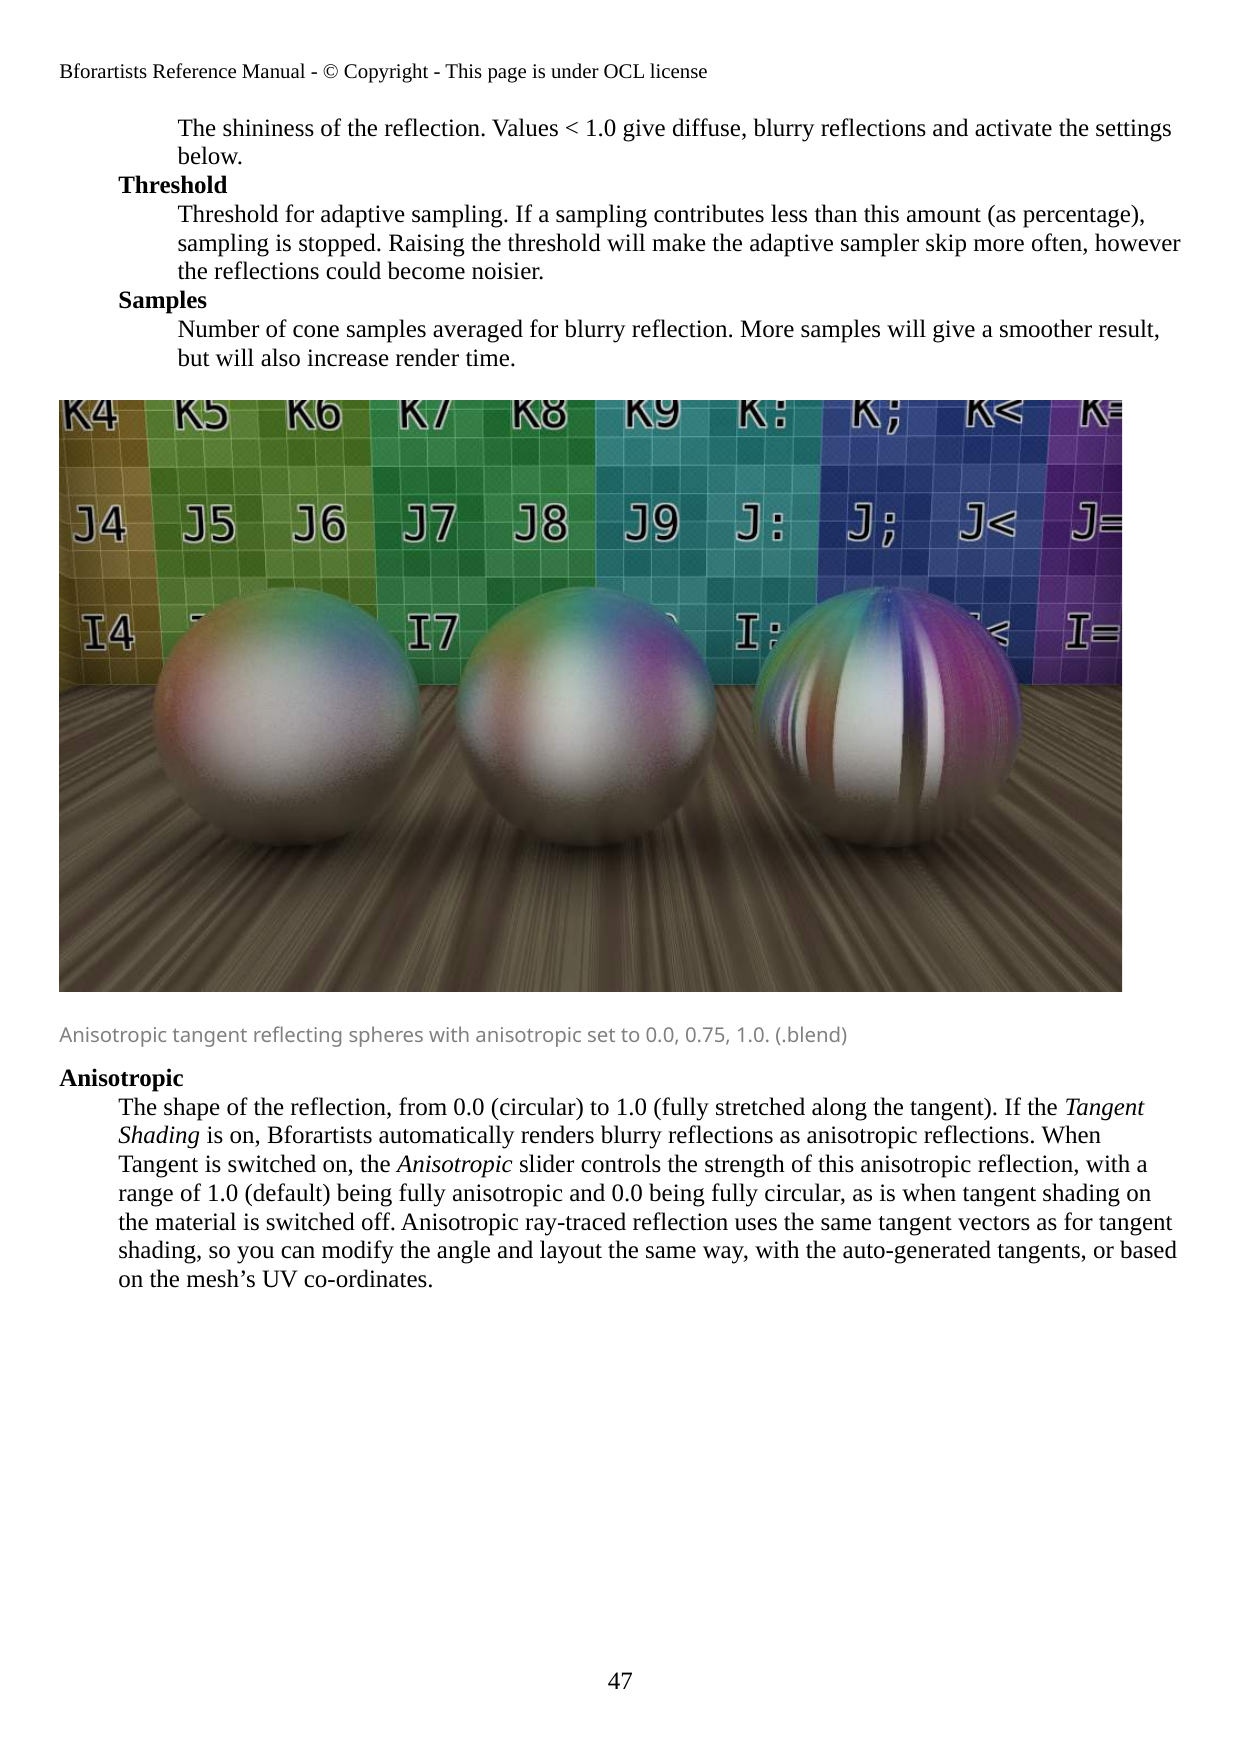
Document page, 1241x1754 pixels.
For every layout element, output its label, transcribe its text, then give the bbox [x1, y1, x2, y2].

list Threshold for adaptive sampling. If a sampling contributes less than this amount (as percentage), sampling is stopped. Raising the threshold will make the adaptive sampler skip more often, however the reflections could become noisier. [177, 199, 1181, 285]
list The shininess of the reflection. Values < 1.0 give diffuse, blurry reflections and activate the settings below. [177, 113, 1181, 170]
list Number of cone samples averaged for blurry reflection. More samples will give a smoother result, but will also increase render time. [177, 314, 1181, 371]
subtitle Threshold [118, 170, 1181, 199]
subtitle Anisotropic [59, 1063, 1181, 1092]
subtitle Samples [118, 285, 1181, 314]
list The shape of the reflection, from 0.0 (circular) to 1.0 (fully stretched along the tangent). If the Tangent Shading is on, Bforartists automatically renders blurry reflections as anisotropic reflections. When Tangent is switched on, the Anisotropic slider controls the strength of this anisotropic reflection, with a range of 1.0 (default) being fully anisotropic and 0.0 being fully circular, as is when tangent shading on the material is switched off. Anisotropic ray-traced reflection uses the same tangent vectors as for tangent shading, so you can modify the angle and layout the same way, with the auto-generated tangents, or based on the mesh’s UV co-ordinates. [118, 1092, 1181, 1293]
picture [59, 400, 1123, 992]
text Anisotropic tangent reflecting spheres with anisotropic set to 0.0, 0.75, 1.0. (.blend) [59, 1017, 1181, 1048]
